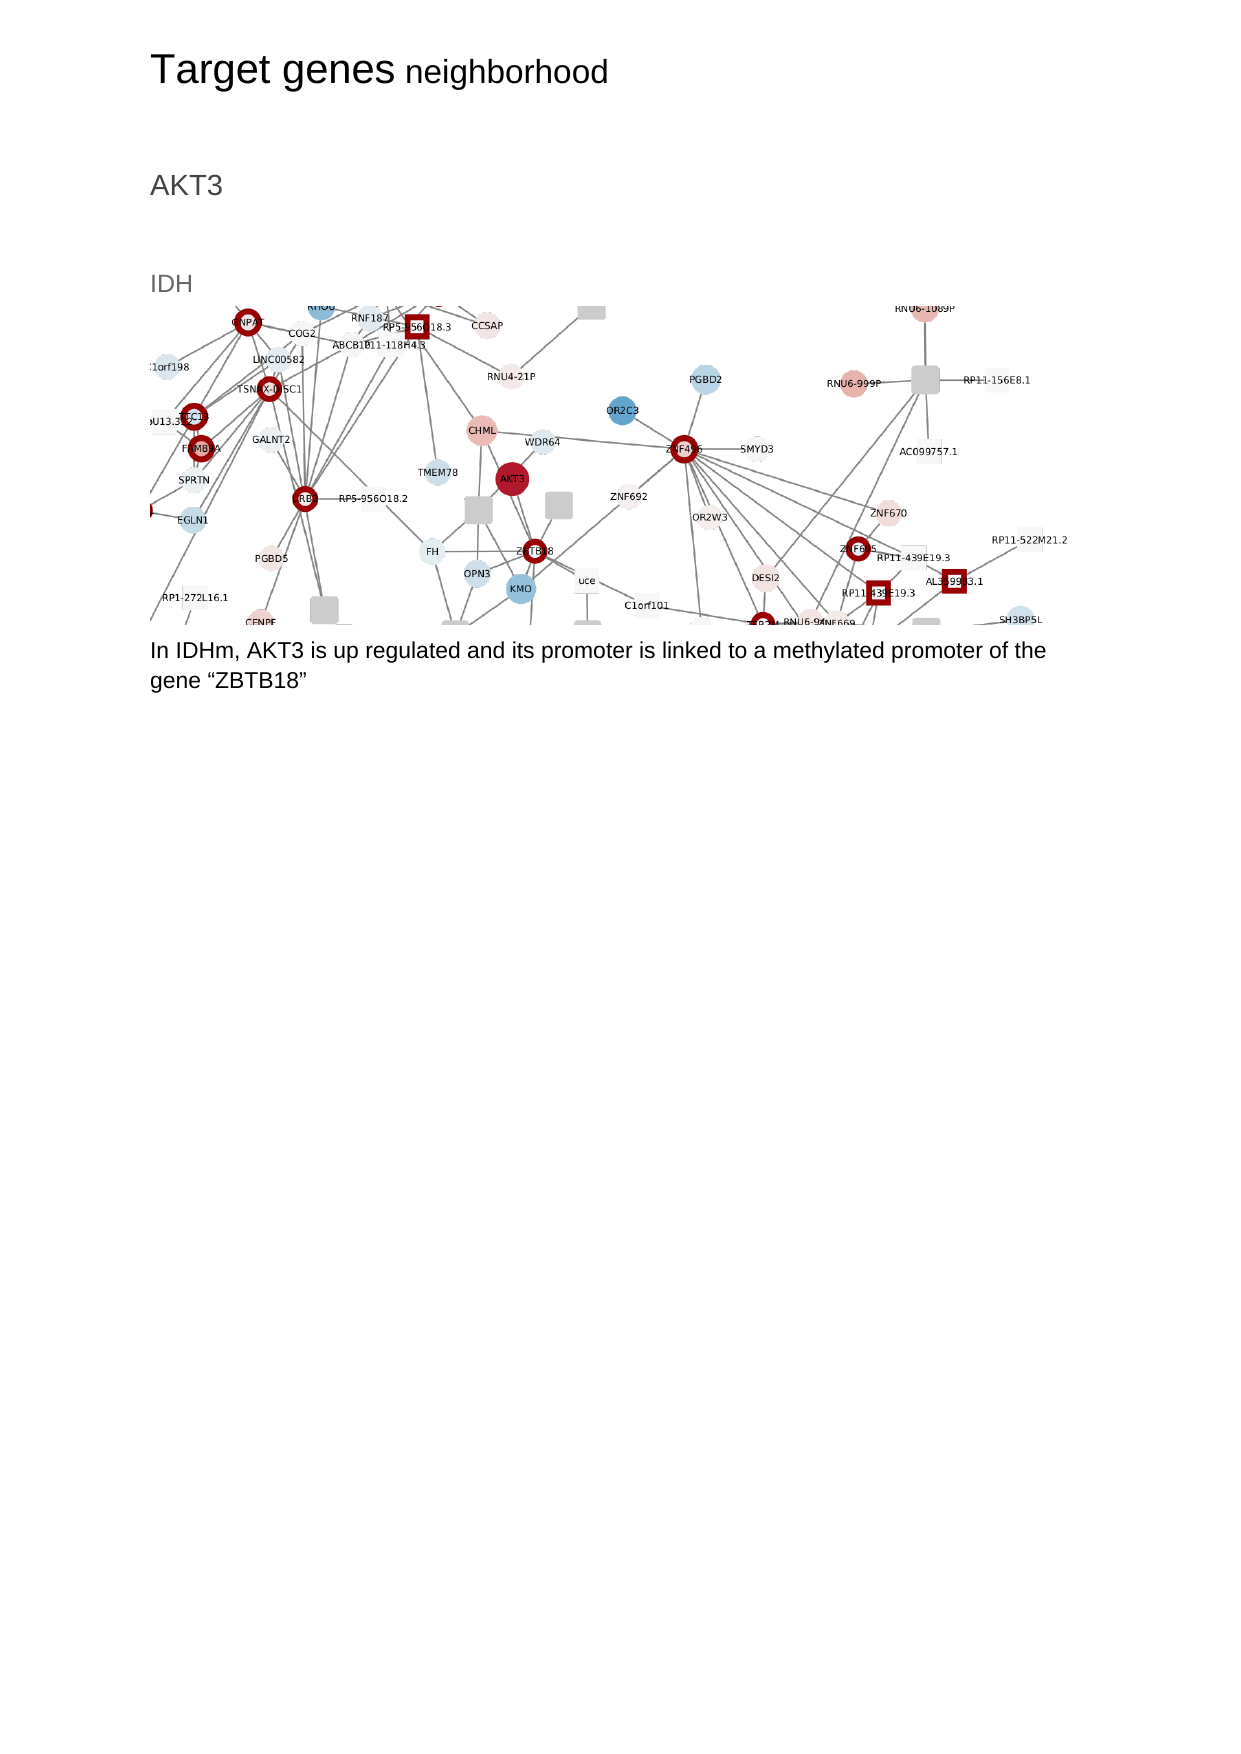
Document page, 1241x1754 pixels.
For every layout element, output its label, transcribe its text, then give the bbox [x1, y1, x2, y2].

text In IDHm, AKT3 is up regulated and its promoter is linked to a methylated promoter of the gene “ZBTB18” [150, 625, 1090, 693]
picture [150, 306, 1091, 625]
subtitle IDH [150, 269, 1090, 298]
subtitle Target genes neighborhood [150, 44, 1090, 92]
subtitle AKT3 [150, 168, 1090, 202]
